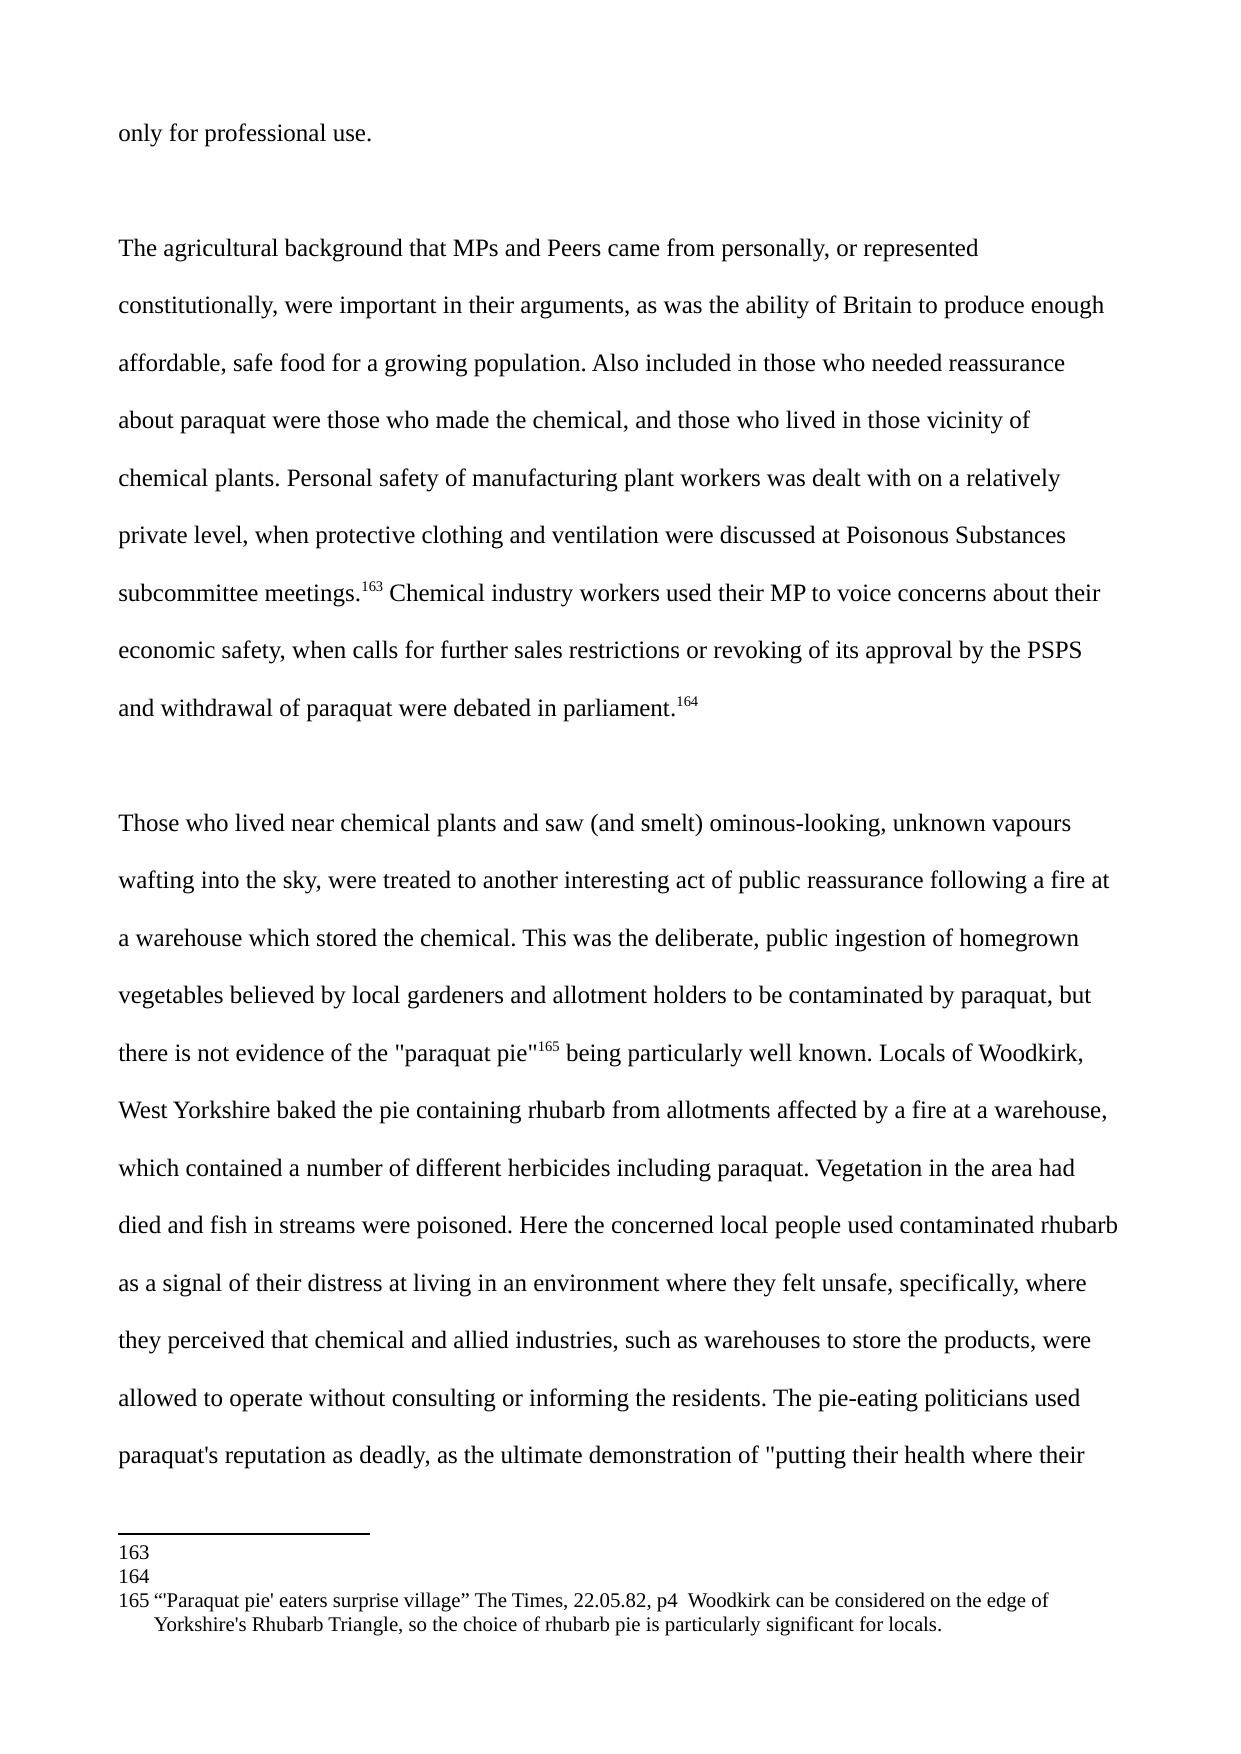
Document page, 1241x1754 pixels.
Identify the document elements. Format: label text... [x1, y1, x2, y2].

text “'Paraquat pie' eaters surprise village” The Times, 22.05.82, p4 Woodkirk can be considered on the edge of Yorkshire's Rhubarb Triangle, so the choice of rhubarb pie is particularly significant for locals. [118, 1588, 1122, 1636]
text Those who lived near chemical plants and saw (and smelt) ominous-looking, unknown vapours wafting into the sky, were treated to another interesting act of public reassurance following a fire at a warehouse which stored the chemical. This was the deliberate, public ingestion of homegrown vegetables believed by local gardeners and allotment holders to be contaminated by paraquat, but there is not evidence of the "paraquat pie" being particularly well known. Locals of Woodkirk, West Yorkshire baked the pie containing rhubarb from allotments affected by a fire at a warehouse, which contained a number of different herbicides including paraquat. Vegetation in the area had died and fish in streams were poisoned. Here the concerned local people used contaminated rhubarb as a signal of their distress at living in an environment where they felt unsafe, specifically, where they perceived that chemical and allied industries, such as warehouses to store the products, were allowed to operate without consulting or informing the residents. The pie-eating politicians used paraquat's reputation as deadly, as the ultimate demonstration of "putting their health where their [118, 808, 1122, 1469]
text only for professional use. [118, 118, 1122, 147]
text The agricultural background that MPs and Peers came from personally, or represented constitutionally, were important in their arguments, as was the ability of Britain to produce enough affordable, safe food for a growing population. Also included in those who needed reassurance about paraquat were those who made the chemical, and those who lived in those vicinity of chemical plants. Personal safety of manufacturing plant workers was dealt with on a relatively private level, when protective clothing and ventilation were discussed at Poisonous Substances subcommittee meetings. Chemical industry workers used their MP to voice concerns about their economic safety, when calls for further sales restrictions or revoking of its approval by the PSPS and withdrawal of paraquat were debated in parliament. [118, 233, 1122, 722]
